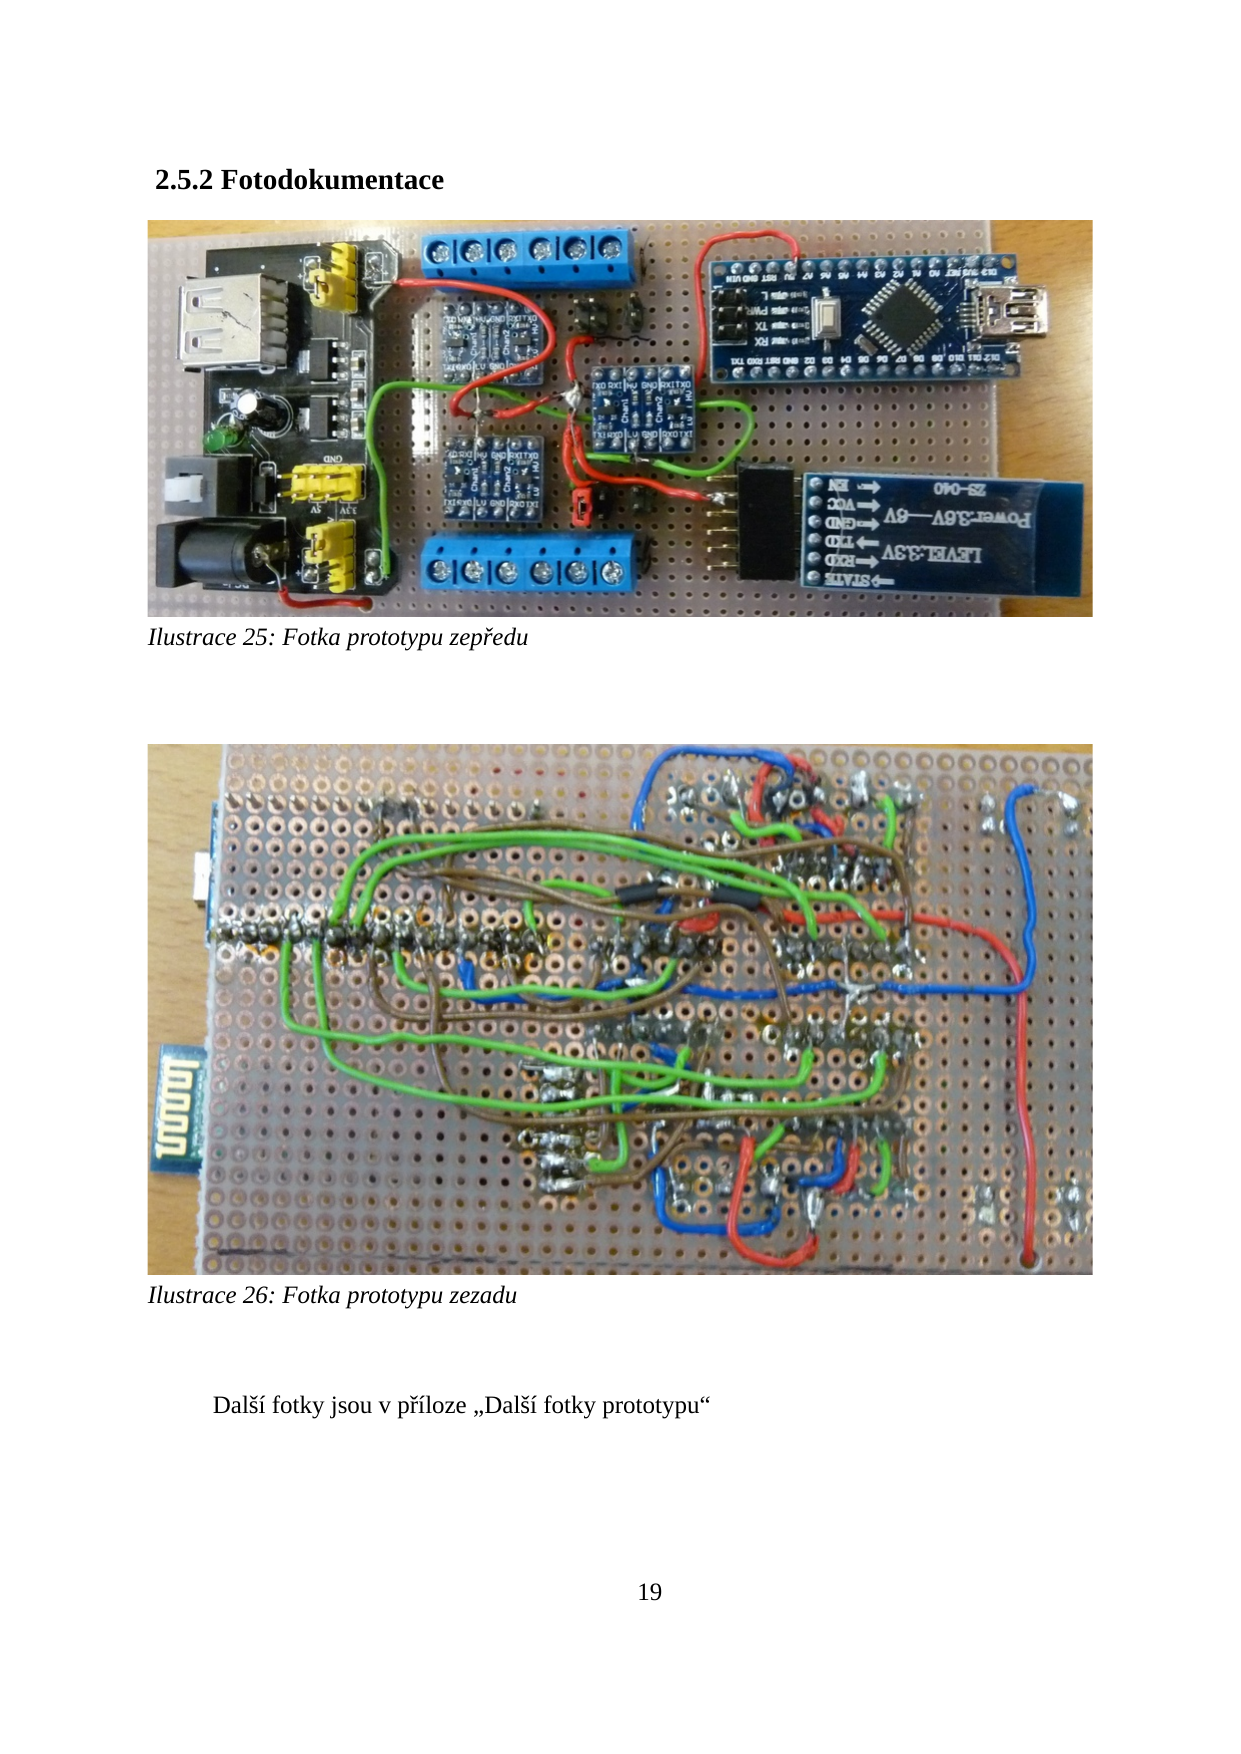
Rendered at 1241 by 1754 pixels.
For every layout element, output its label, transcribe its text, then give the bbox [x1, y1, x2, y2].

subtitle Fotodokumentace [148, 162, 1093, 196]
text Ilustrace 26: Fotka prototypu zezadu [148, 1275, 1093, 1309]
text Ilustrace 25: Fotka prototypu zepředu [148, 617, 1093, 651]
picture [147, 220, 1093, 617]
text Další fotky jsou v příloze „Další fotky prototypu“ [148, 1390, 1093, 1419]
picture [147, 744, 1093, 1275]
